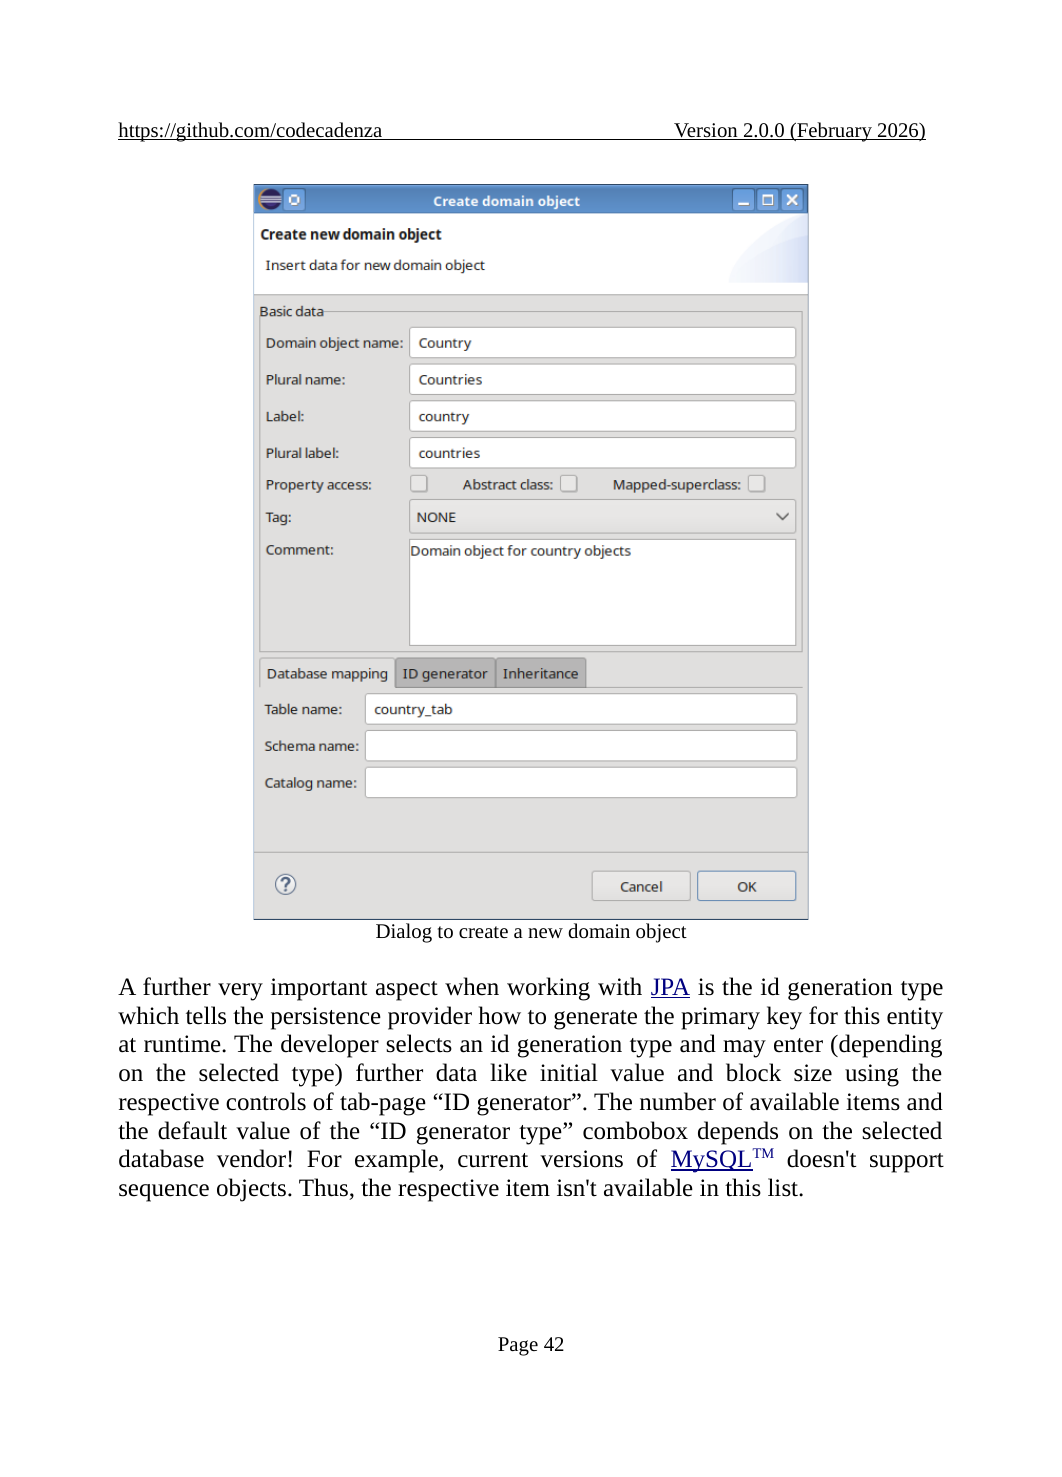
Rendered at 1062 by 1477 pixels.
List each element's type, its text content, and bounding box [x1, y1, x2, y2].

text A further very important aspect when working with JPA is the id generation type which tells the persistence provider how to generate the primary key for this entity at runtime. The developer selects an id generation type and may enter (depending on the selected type) further data like initial value and block size using the respective controls of tab-page “ID generator”. The number of available items and the default value of the “ID generator type” combobox depends on the selected database vendor! For example, current versions of MySQLTM doesn't support sequence objects. Thus, the respective item isn't available in this list. [118, 972, 944, 1202]
picture [253, 184, 809, 920]
text Dialog to create a new domain object [253, 920, 808, 943]
